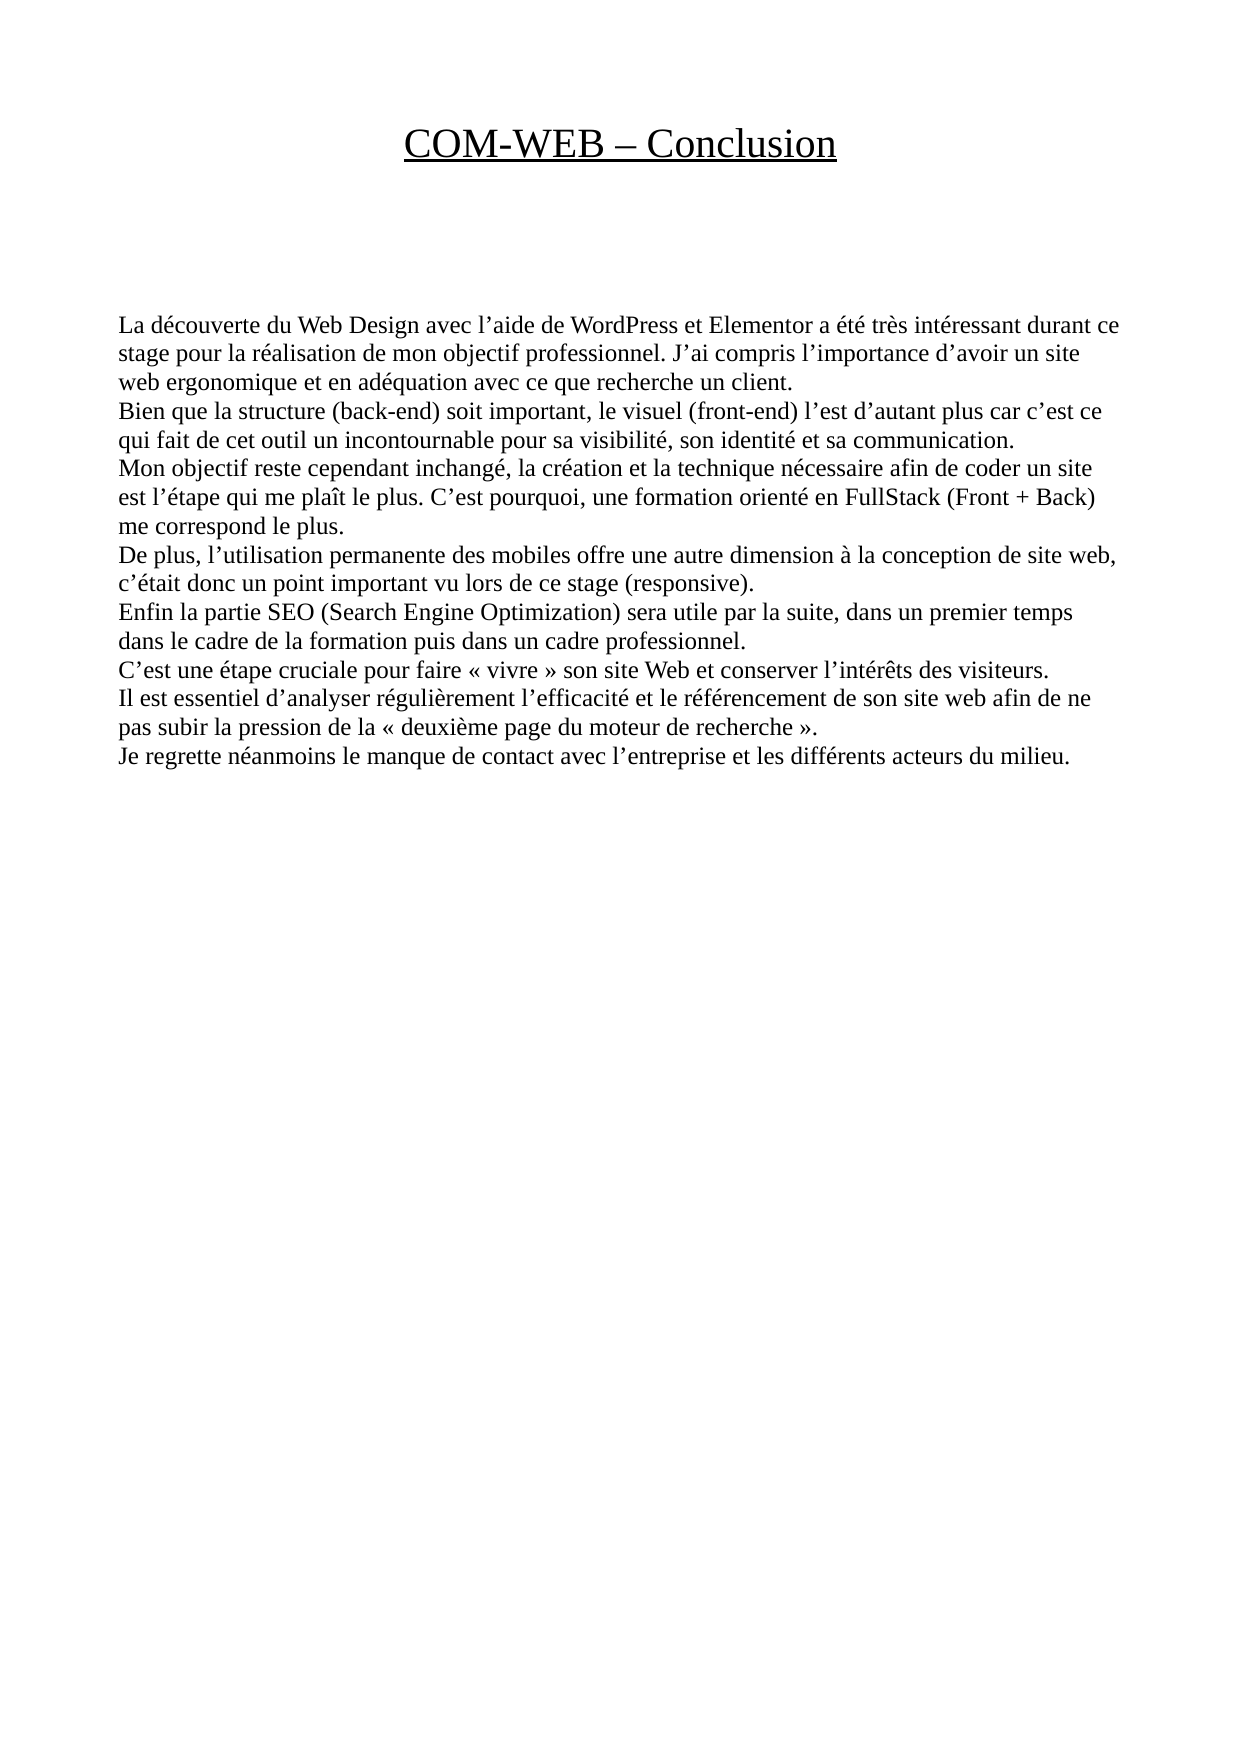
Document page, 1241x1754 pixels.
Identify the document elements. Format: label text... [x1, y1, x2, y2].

text Il est essentiel d’analyser régulièrement l’efficacité et le référencement de son site web afin de ne pas subir la pression de la « deuxième page du moteur de recherche ». [118, 683, 1122, 741]
text Bien que la structure (back-end) soit important, le visuel (front-end) l’est d’autant plus car c’est ce qui fait de cet outil un incontournable pour sa visibilité, son identité et sa communication. [118, 396, 1122, 453]
text Mon objectif reste cependant inchangé, la création et la technique nécessaire afin de coder un site est l’étape qui me plaît le plus. C’est pourquoi, une formation orienté en FullStack (Front + Back) me correspond le plus. De plus, l’utilisation permanente des mobiles offre une autre dimension à la conception de site web, c’était donc un point important vu lors de ce stage (responsive). [118, 453, 1122, 597]
text Je regrette néanmoins le manque de contact avec l’entreprise et les différents acteurs du milieu. [118, 741, 1122, 770]
text COM-WEB – Conclusion [118, 118, 1122, 166]
text Enfin la partie SEO (Search Engine Optimization) sera utile par la suite, dans un premier temps dans le cadre de la formation puis dans un cadre professionnel. C’est une étape cruciale pour faire « vivre » son site Web et conserver l’intérêts des visiteurs. [118, 597, 1122, 683]
text La découverte du Web Design avec l’aide de WordPress et Elementor a été très intéressant durant ce stage pour la réalisation de mon objectif professionnel. J’ai compris l’importance d’avoir un site web ergonomique et en adéquation avec ce que recherche un client. [118, 310, 1122, 396]
